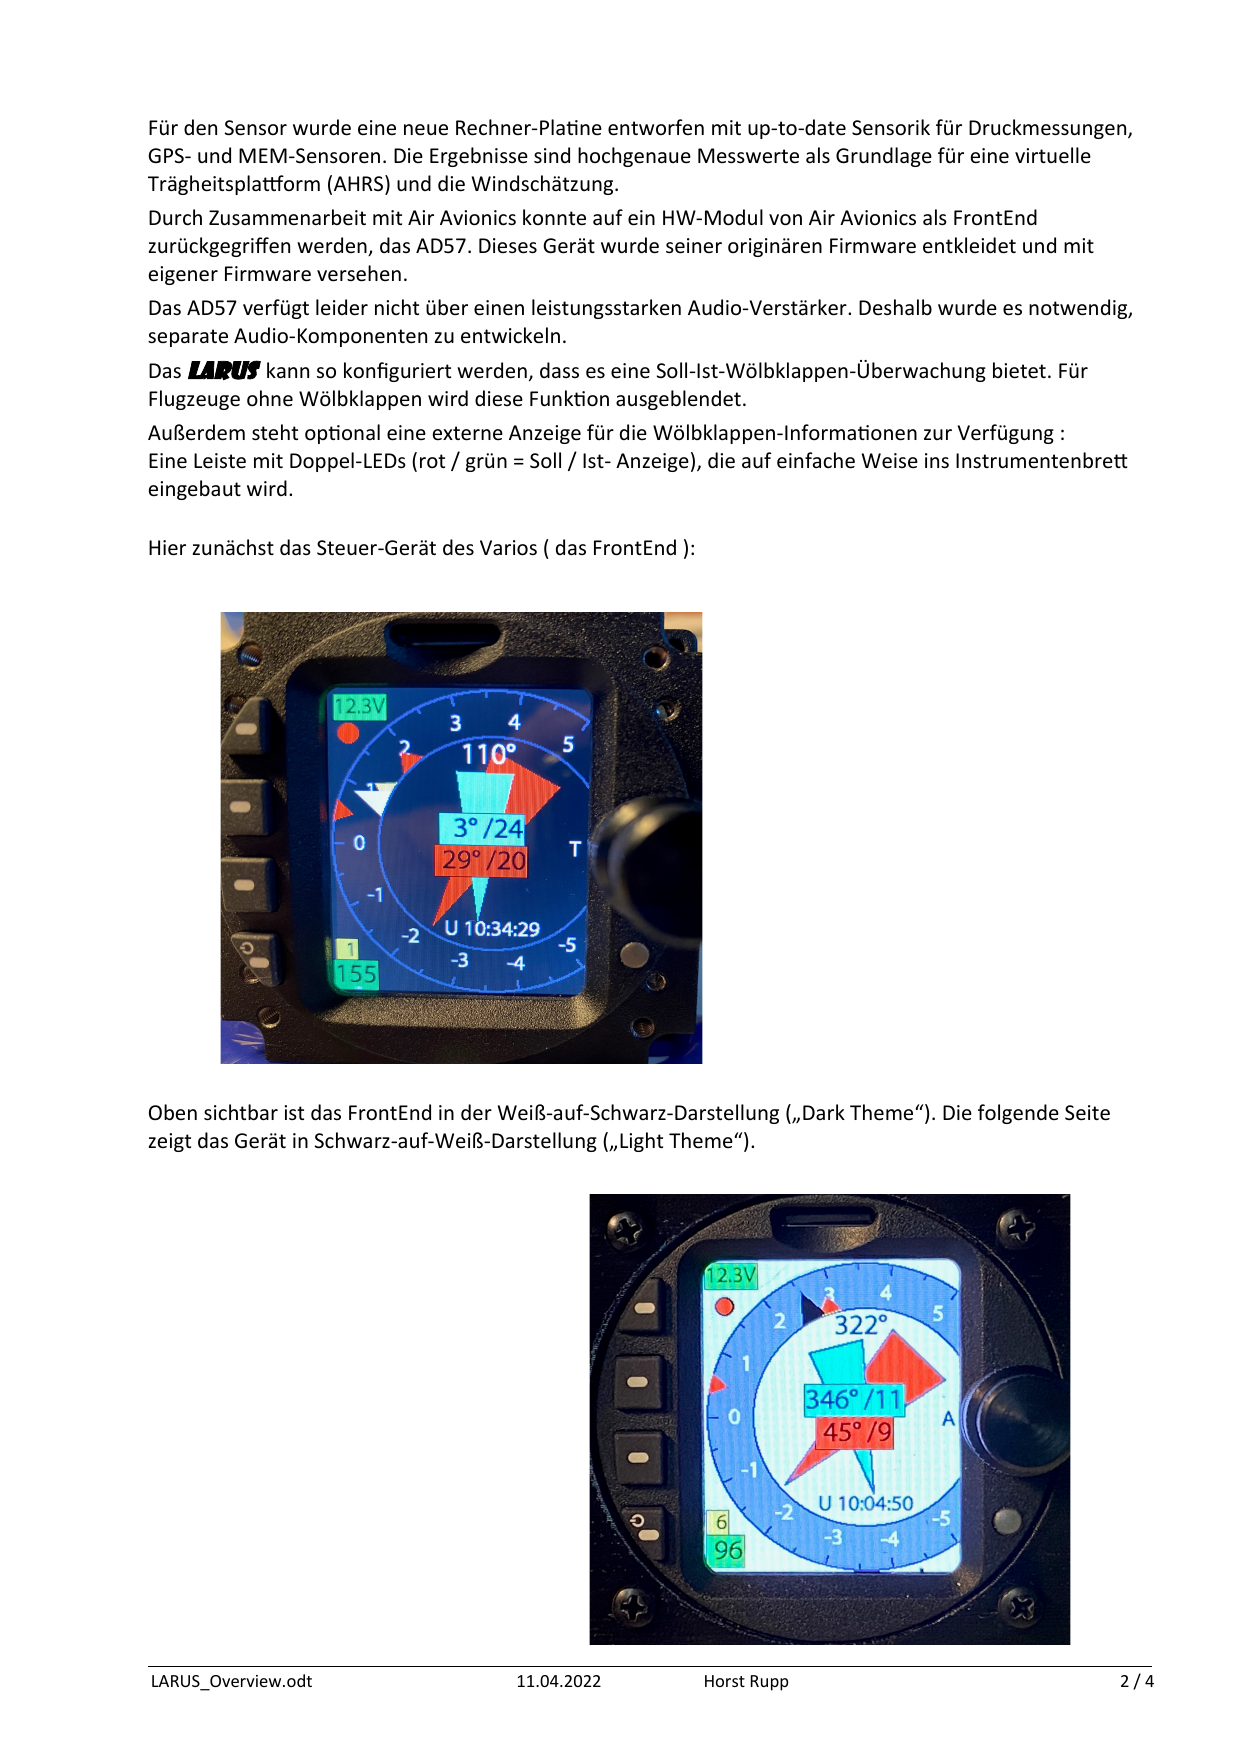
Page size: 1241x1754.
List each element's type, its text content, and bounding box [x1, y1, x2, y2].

picture [220, 612, 703, 1064]
text Oben sichtbar ist das FrontEnd in der Weiß-auf-Schwarz-Darstellung („Dark Theme“). Die folgende Seite zeigt das Gerät in Schwarz-auf-Weiß-Darstellung („Light Theme“). [148, 1098, 1152, 1154]
text Hier zunächst das Steuer-Gerät des Varios ( das FrontEnd ): [148, 533, 1140, 561]
text Für den Sensor wurde eine neue Rechner-Platine entworfen mit up-to-date Sensorik für Druckmessungen, GPS- und MEM-Sensoren. Die Ergebnisse sind hochgenaue Messwerte als Grundlage für eine virtuelle Trägheitsplattform (AHRS) und die Windschätzung. [148, 113, 1152, 197]
text Das LARUS kann so konfiguriert werden, dass es eine Soll-Ist-Wölbklappen-Überwachung bietet. Für Flugzeuge ohne Wölbklappen wird diese Funktion ausgeblendet. [148, 355, 1152, 412]
text Das AD57 verfügt leider nicht über einen leistungsstarken Audio-Verstärker. Deshalb wurde es notwendig, separate Audio-Komponenten zu entwickeln. [148, 293, 1152, 349]
text Außerdem steht optional eine externe Anzeige für die Wölbklappen-Informationen zur Verfügung : Eine Leiste mit Doppel-LEDs (rot / grün = Soll / Ist- Anzeige), die auf einfache Weise ins Instrumentenbrett eingebaut wird. [148, 418, 1152, 530]
text Durch Zusammenarbeit mit Air Avionics konnte auf ein HW-Modul von Air Avionics als FrontEnd zurückgegriffen werden, das AD57. Dieses Gerät wurde seiner originären Firmware entkleidet und mit eigener Firmware versehen. [148, 203, 1152, 287]
picture [589, 1194, 1071, 1645]
